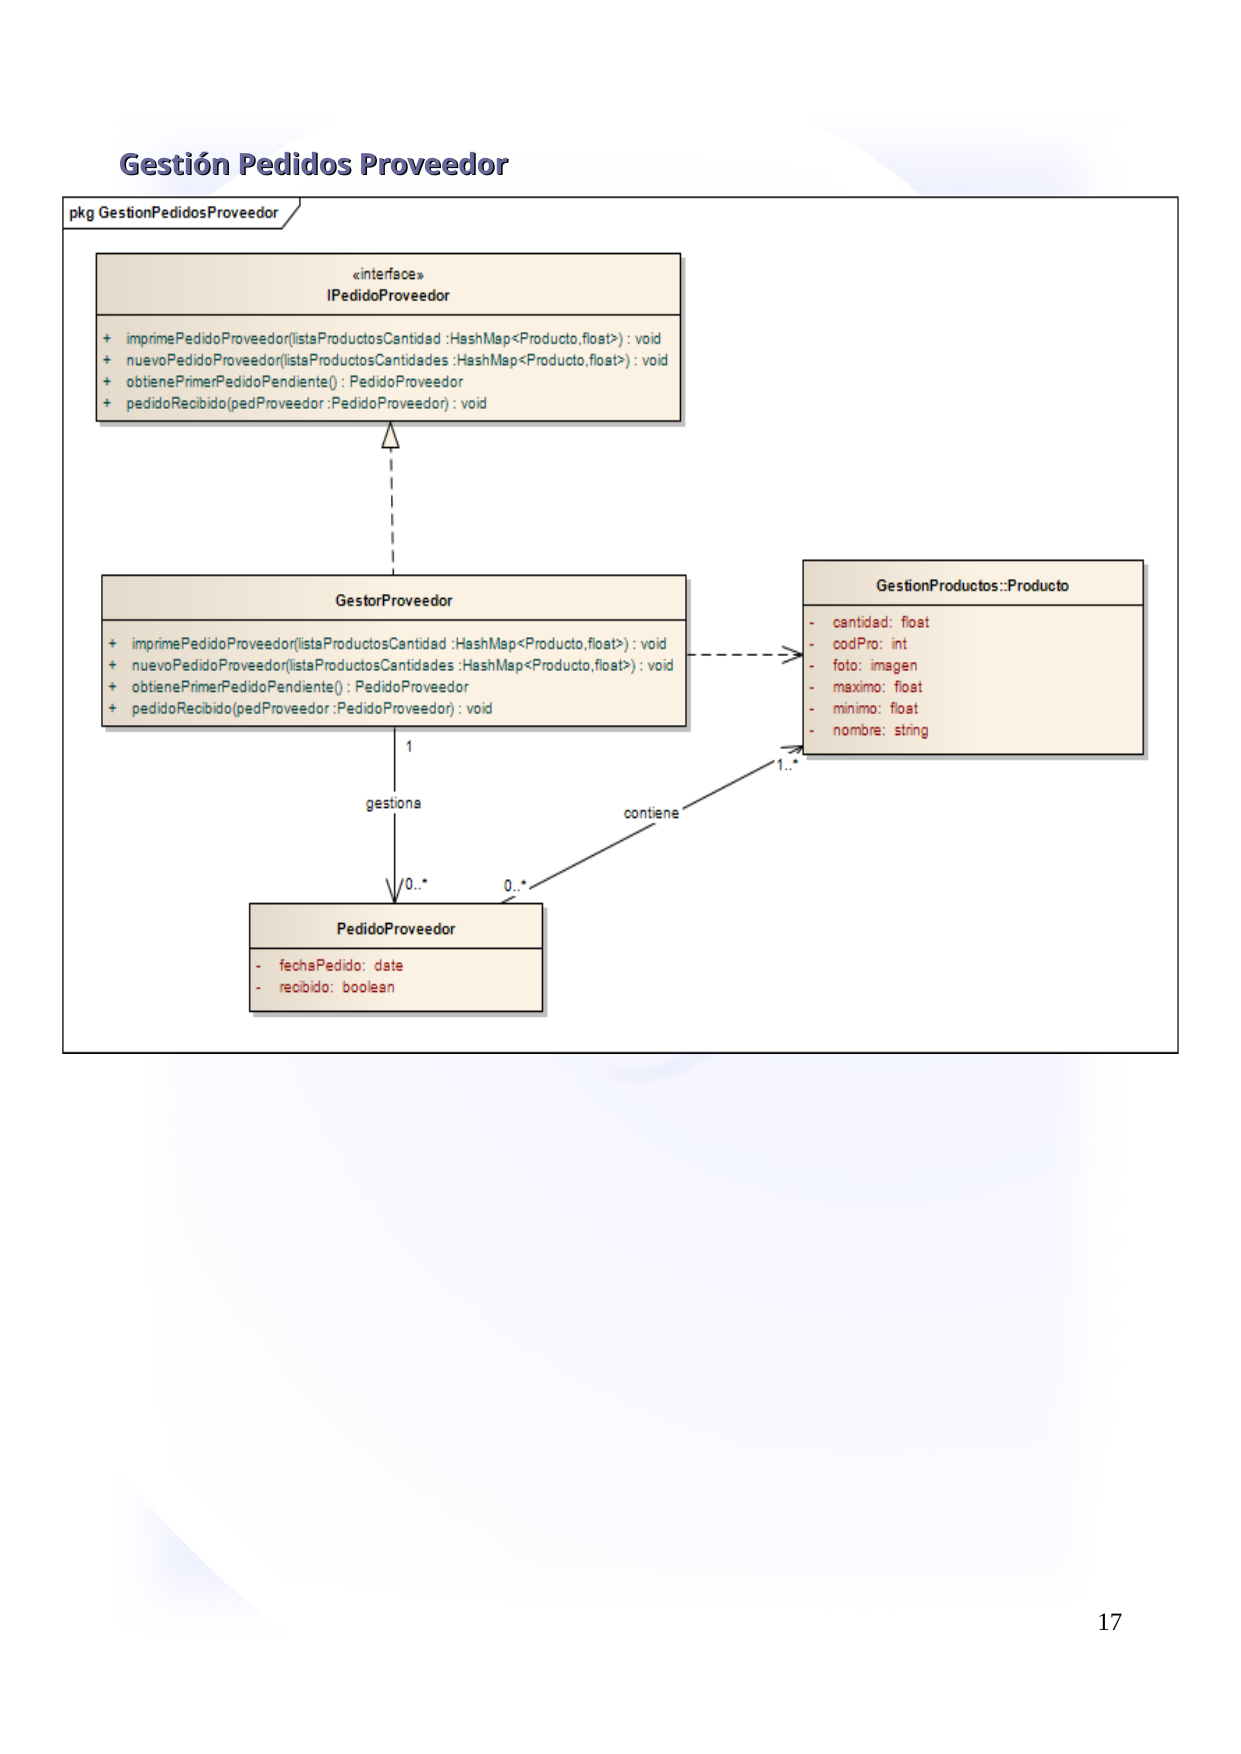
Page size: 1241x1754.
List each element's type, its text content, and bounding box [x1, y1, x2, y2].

subtitle Gestión Pedidos Proveedor [118, 143, 1122, 183]
picture [118, 118, 1122, 143]
picture [61, 183, 1179, 1636]
